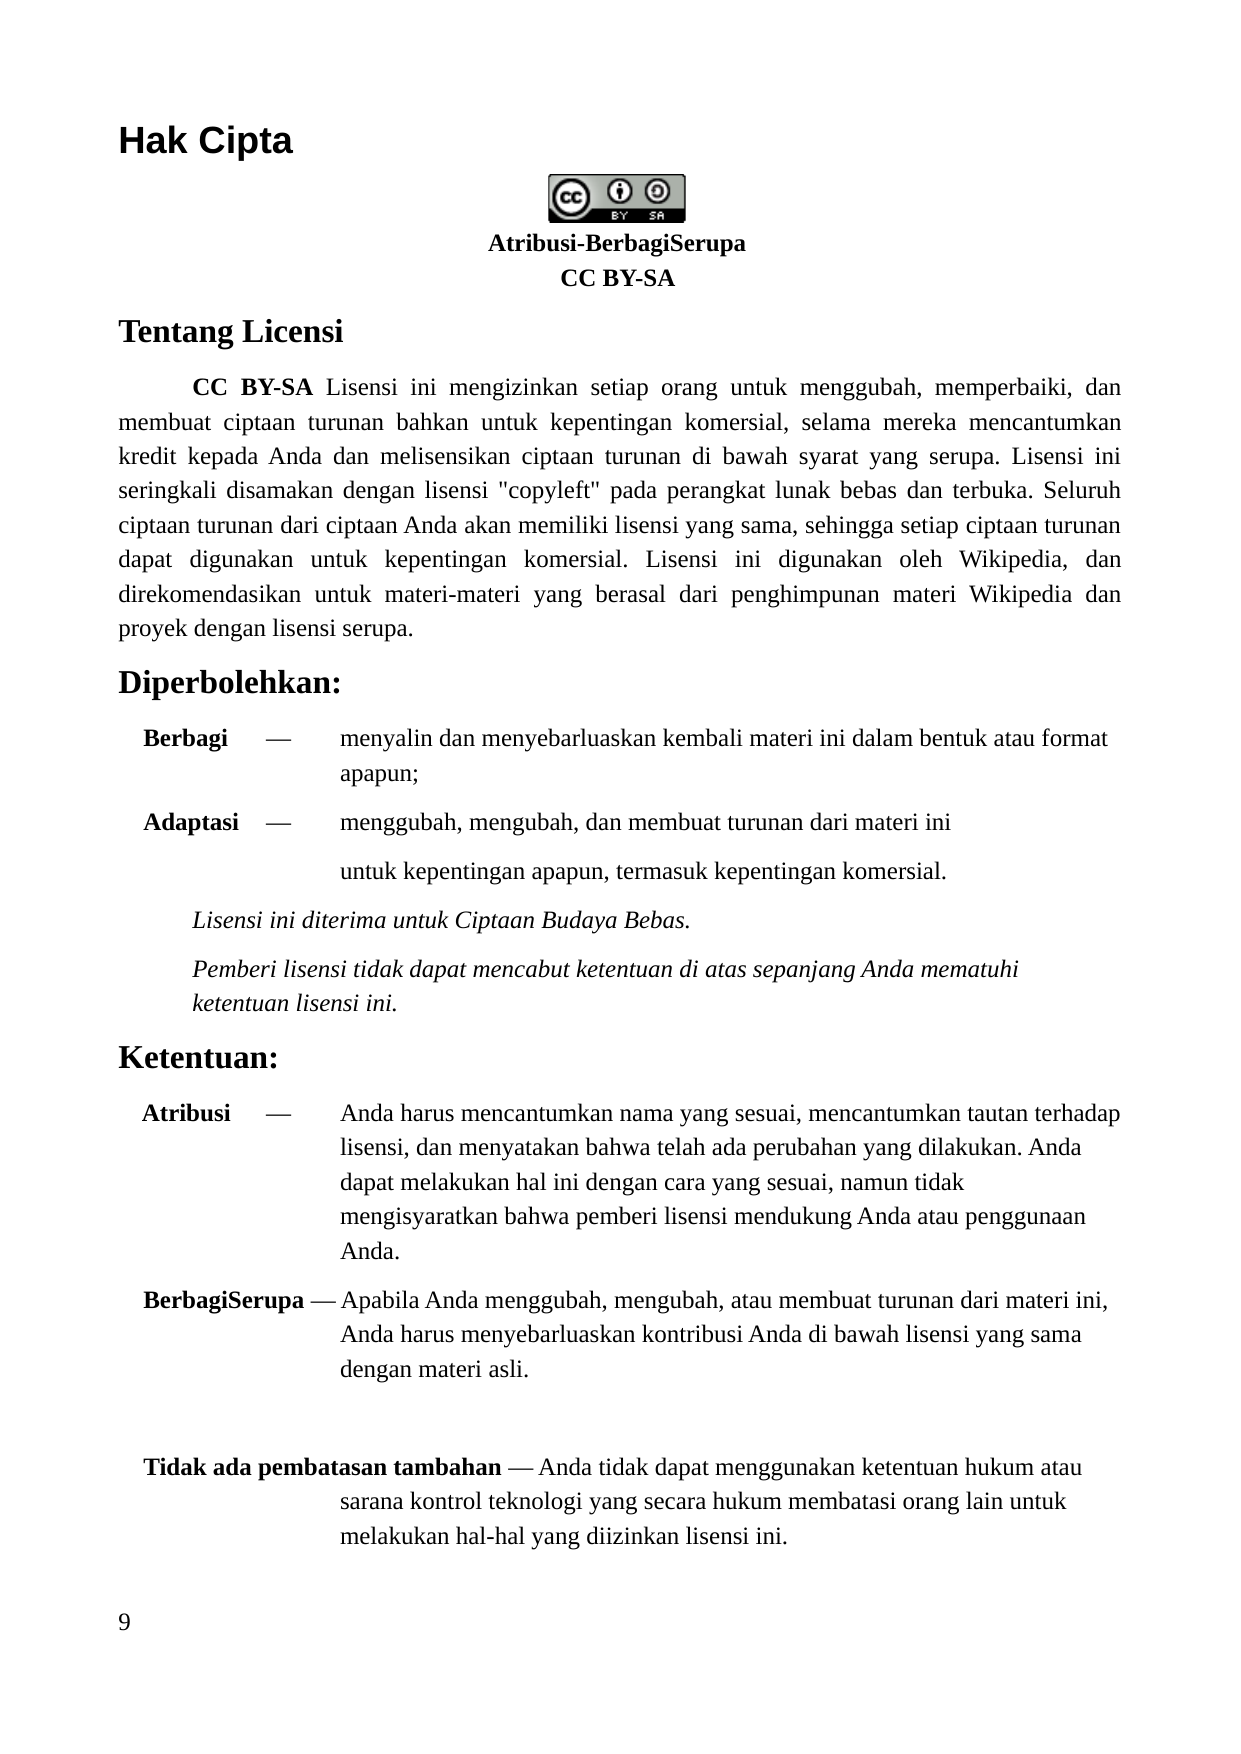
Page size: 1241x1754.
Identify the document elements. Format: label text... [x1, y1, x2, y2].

text Berbagi — menyalin dan menyebarluaskan kembali materi ini dalam bentuk atau format apapun; [118, 723, 1122, 786]
text Tidak ada pembatasan tambahan — Anda tidak dapat menggunakan ketentuan hukum atau sarana kontrol teknologi yang secara hukum membatasi orang lain untuk melakukan hal-hal yang diizinkan lisensi ini. [118, 1452, 1122, 1550]
text Diperbolehkan: [118, 663, 1122, 701]
text Lisensi ini diterima untuk Ciptaan Budaya Bebas. [118, 905, 1122, 933]
text Adaptasi — menggubah, mengubah, dan membuat turunan dari materi ini [118, 807, 1122, 835]
text untuk kepentingan apapun, termasuk kepentingan komersial. [118, 856, 1122, 884]
text Ketentuan: [118, 1037, 1122, 1076]
text Tentang Licensi [118, 312, 1122, 350]
text Atribusi — Anda harus mencantumkan nama yang sesuai, mencantumkan tautan terhadap lisensi, dan menyatakan bahwa telah ada perubahan yang dilakukan. Anda dapat melakukan hal ini dengan cara yang sesuai, namun tidak mengisyaratkan bahwa pemberi lisensi mendukung Anda atau penggunaan Anda. [118, 1098, 1122, 1264]
text BerbagiSerupa — Apabila Anda menggubah, mengubah, atau membuat turunan dari materi ini, Anda harus menyebarluaskan kontribusi Anda di bawah lisensi yang sama dengan materi asli. [118, 1285, 1122, 1383]
text Atribusi-BerbagiSerupa CC BY-SA [118, 228, 1122, 291]
picture [548, 174, 686, 223]
text Pemberi lisensi tidak dapat mencabut ketentuan di atas sepanjang Anda mematuhi ketentuan lisensi ini. [118, 954, 1122, 1017]
text CC BY-SA Lisensi ini mengizinkan setiap orang untuk menggubah, memperbaiki, dan membuat ciptaan turunan bahkan untuk kepentingan komersial, selama mereka mencantumkan kredit kepada Anda dan melisensikan ciptaan turunan di bawah syarat yang serupa. Lisensi ini seringkali disamakan dengan lisensi "copyleft" pada perangkat lunak bebas dan terbuka. Seluruh ciptaan turunan dari ciptaan Anda akan memiliki lisensi yang sama, sehingga setiap ciptaan turunan dapat digunakan untuk kepentingan komersial. Lisensi ini digunakan oleh Wikipedia, dan direkomendasikan untuk materi-materi yang berasal dari penghimpunan materi Wikipedia dan proyek dengan lisensi serupa. [118, 372, 1122, 642]
subtitle Hak Cipta [118, 118, 1122, 162]
